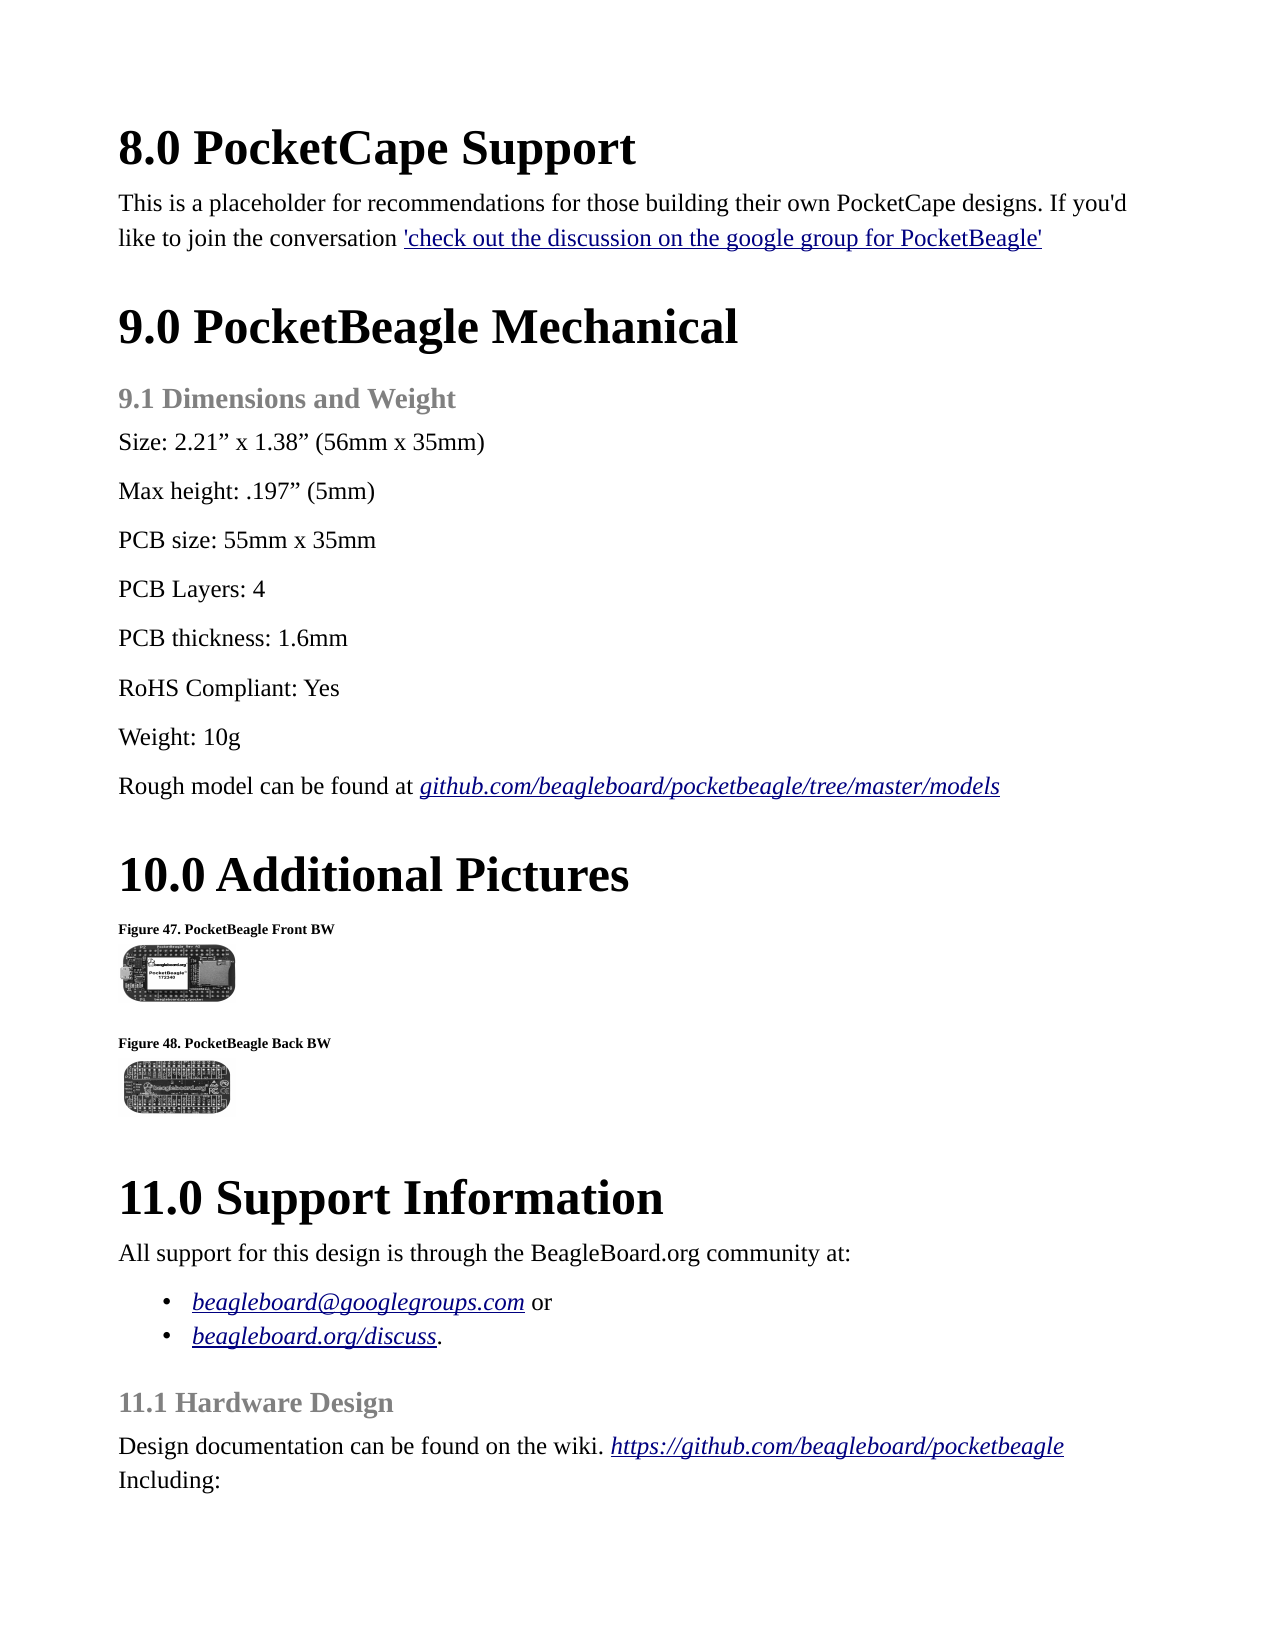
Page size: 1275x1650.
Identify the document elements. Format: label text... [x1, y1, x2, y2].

subtitle 11.0 Support Information [118, 1168, 1157, 1225]
subtitle Figure 48. PocketBeagle Back BW [118, 1035, 1157, 1052]
text PCB size: 55mm x 35mm [118, 525, 1157, 554]
text This is a placeholder for recommendations for those building their own PocketCape designs. If you'd like to join the conversation 'check out the discussion on the google group for PocketBeagle' [118, 188, 1157, 251]
subtitle 8.0 PocketCape Support [118, 118, 1157, 176]
list beagleboard@googlegroups.com or [162, 1287, 1157, 1316]
text PCB thickness: 1.6mm [118, 623, 1157, 652]
subtitle 10.0 Additional Pictures [118, 845, 1157, 902]
subtitle Figure 47. PocketBeagle Front BW [118, 921, 1157, 938]
text Size: 2.21” x 1.38” (56mm x 35mm) [118, 427, 1157, 456]
subtitle 9.0 PocketBeagle Mechanical [118, 297, 1157, 354]
subtitle 11.1 Hardware Design [118, 1385, 1157, 1418]
text Max height: .197” (5mm) [118, 476, 1157, 505]
text Weight: 10g [118, 722, 1157, 750]
text All support for this design is through the BeagleBoard.org community at: [118, 1238, 1157, 1266]
picture [118, 944, 237, 1003]
text PCB Layers: 4 [118, 574, 1157, 603]
text Design documentation can be found on the wiki. https://github.com/beagleboard/pocketbeagle Including: [118, 1431, 1157, 1494]
text Rough model can be found at github.com/beagleboard/pocketbeagle/tree/master/models [118, 771, 1157, 799]
list beagleboard.org/discuss. [162, 1321, 1157, 1350]
picture [118, 1058, 237, 1117]
subtitle 9.1 Dimensions and Weight [118, 381, 1157, 415]
text RoHS Compliant: Yes [118, 673, 1157, 701]
